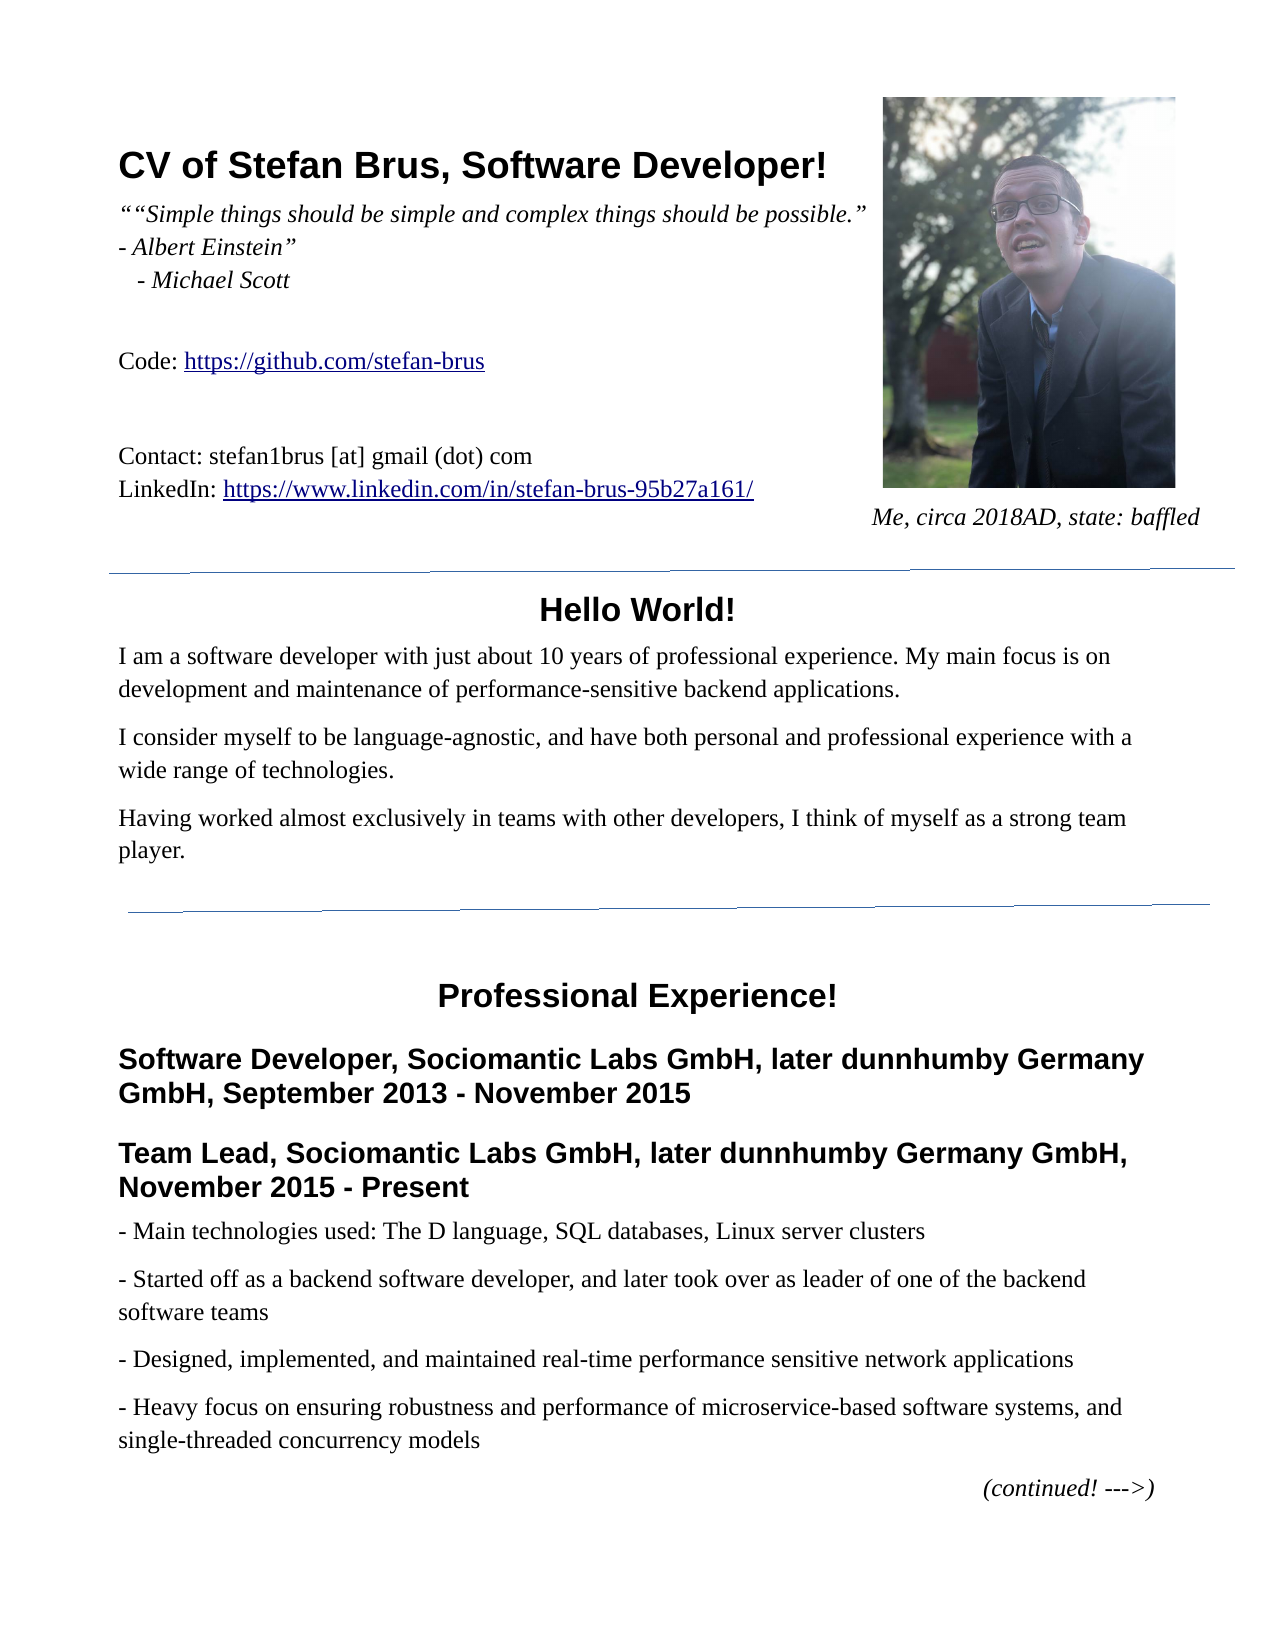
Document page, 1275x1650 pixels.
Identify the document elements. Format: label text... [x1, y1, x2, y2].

text - Heavy focus on ensuring robustness and performance of microservice-based software systems, and single-threaded concurrency models [118, 1392, 1157, 1454]
subtitle Hello World! [118, 590, 1157, 629]
text ““Simple things should be simple and complex things should be possible.” - Albert Einstein” - Michael Scott [118, 199, 882, 327]
text (continued! --->) [118, 1473, 1157, 1502]
subtitle Team Lead, Sociomantic Labs GmbH, later dunnhumby Germany GmbH, November 2015 - Present [118, 1136, 1157, 1204]
text - Started off as a backend software developer, and later took over as leader of one of the backend software teams [118, 1264, 1157, 1326]
subtitle Professional Experience! [118, 976, 1157, 1015]
text Contact: stefan1brus [at] gmail (dot) com LinkedIn: https://www.linkedin.com/in/stefan-brus-95b27a161/ [118, 441, 1157, 503]
text I am a software developer with just about 10 years of professional experience. My main focus is on development and maintenance of performance-sensitive backend applications. [118, 641, 1157, 703]
text I consider myself to be language-agnostic, and have both personal and professional experience with a wide range of technologies. [118, 722, 1157, 784]
text Having worked almost exclusively in teams with other developers, I think of myself as a strong team player. [118, 803, 1157, 864]
text - Designed, implemented, and maintained real-time performance sensitive network applications [118, 1344, 1157, 1373]
subtitle Software Developer, Sociomantic Labs GmbH, later dunnhumby Germany GmbH, September 2013 - November 2015 [118, 1042, 1157, 1109]
text - Main technologies used: The D language, SQL databases, Linux server clusters [118, 1216, 1157, 1245]
subtitle CV of Stefan Brus, Software Developer! [118, 143, 882, 187]
text Code: https://github.com/stefan-brus [118, 346, 882, 375]
picture [882, 97, 1176, 488]
